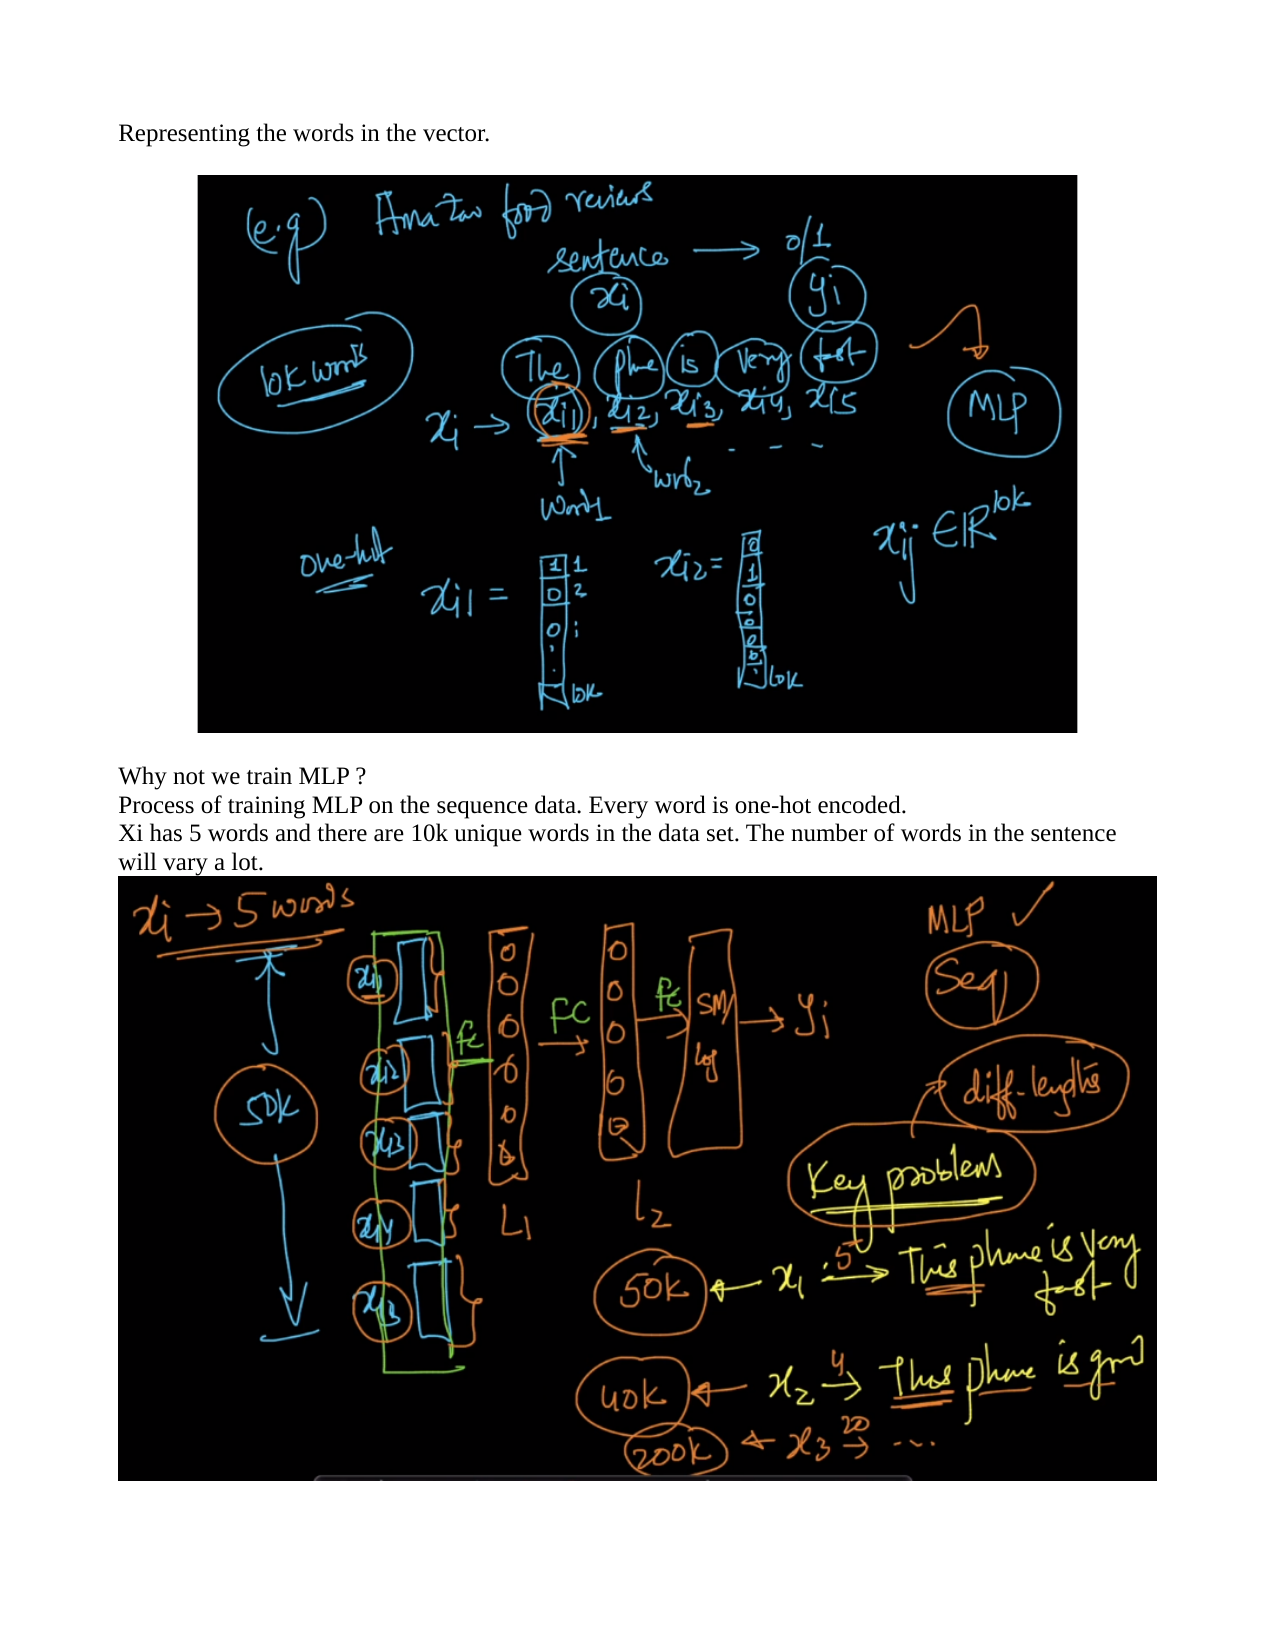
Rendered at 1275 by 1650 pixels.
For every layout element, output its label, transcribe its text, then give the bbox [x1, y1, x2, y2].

text Why not we train MLP ? [118, 761, 1157, 790]
text Representing the words in the vector. [118, 118, 1157, 147]
picture [118, 876, 1157, 1481]
text Xi has 5 words and there are 10k unique words in the data set. The number of words in the sentence will vary a lot. [118, 818, 1157, 876]
text Process of training MLP on the sequence data. Every word is one-hot encoded. [118, 790, 1157, 818]
picture [197, 175, 1078, 733]
